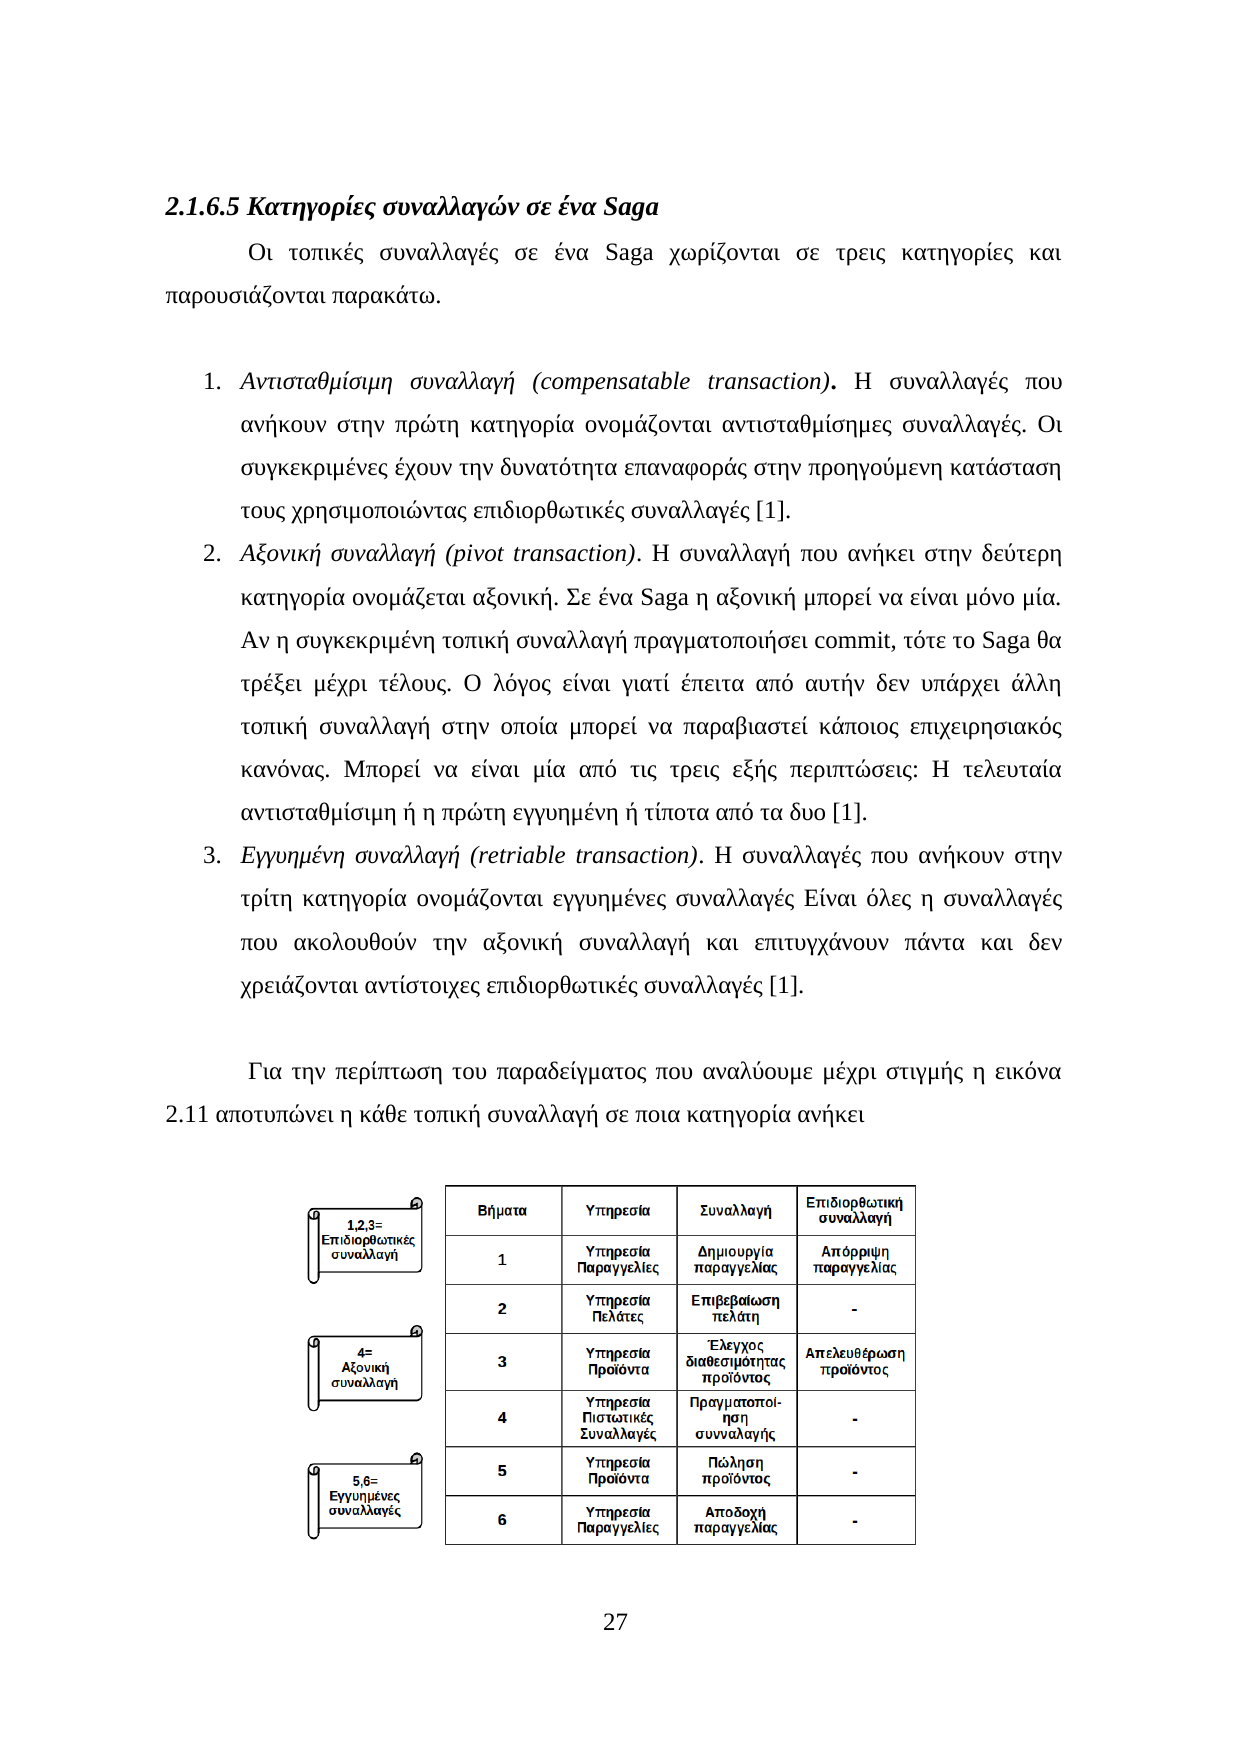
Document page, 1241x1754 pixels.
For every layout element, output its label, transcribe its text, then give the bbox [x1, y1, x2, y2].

subtitle 2.1.6.5 Κατηγορίες συναλλαγών σε ένα Saga [165, 190, 1063, 221]
list Αξονική συναλλαγή (pivot transaction). Η συναλλαγή που ανήκει στην δεύτερη κατηγορία ονομάζεται αξονική. Σε ένα Saga η αξονική μπορεί να είναι μόνο μία. Αν η συγκεκριμένη τοπική συναλλαγή πραγματοποιήσει commit, τότε το Saga θα τρέξει μέχρι τέλους. Ο λόγος είναι γιατί έπειτα από αυτήν δεν υπάρχει άλλη τοπική συναλλαγή στην οποία μπορεί να παραβιαστεί κάποιος επιχειρησιακός κανόνας. Μπορεί να είναι μία από τις τρεις εξής περιπτώσεις: Η τελευταία αντισταθμίσιμη ή η πρώτη εγγυημένη ή τίποτα από τα δυο [1]. [203, 538, 1063, 826]
list Αντισταθμίσιμη συναλλαγή (compensatable transaction). Η συναλλαγές που ανήκουν στην πρώτη κατηγορία ονομάζονται αντισταθμίσημες συναλλαγές. Οι συγκεκριμένες έχουν την δυνατότητα επαναφοράς στην προηγούμενη κατάσταση τους χρησιμοποιώντας επιδιορθωτικές συναλλαγές [1]. [203, 366, 1063, 524]
text Για την περίπτωση του παραδείγματος που αναλύουμε μέχρι στιγμής η εικόνα 2.11 αποτυπώνει η κάθε τοπική συναλλαγή σε ποια κατηγορία ανήκει [165, 1056, 1063, 1128]
text Οι τοπικές συναλλαγές σε ένα Saga χωρίζονται σε τρεις κατηγορίες και παρουσιάζονται παρακάτω. [165, 237, 1063, 308]
list Εγγυημένη συναλλαγή (retriable transaction). Η συναλλαγές που ανήκουν στην τρίτη κατηγορία ονομάζονται εγγυημένες συναλλαγές Είναι όλες η συναλλαγές που ακολουθούν την αξονική συναλλαγή και επιτυγχάνουν πάντα και δεν χρειάζονται αντίστοιχες επιδιορθωτικές συναλλαγές [1]. [203, 840, 1063, 998]
picture [165, 1180, 1064, 1549]
